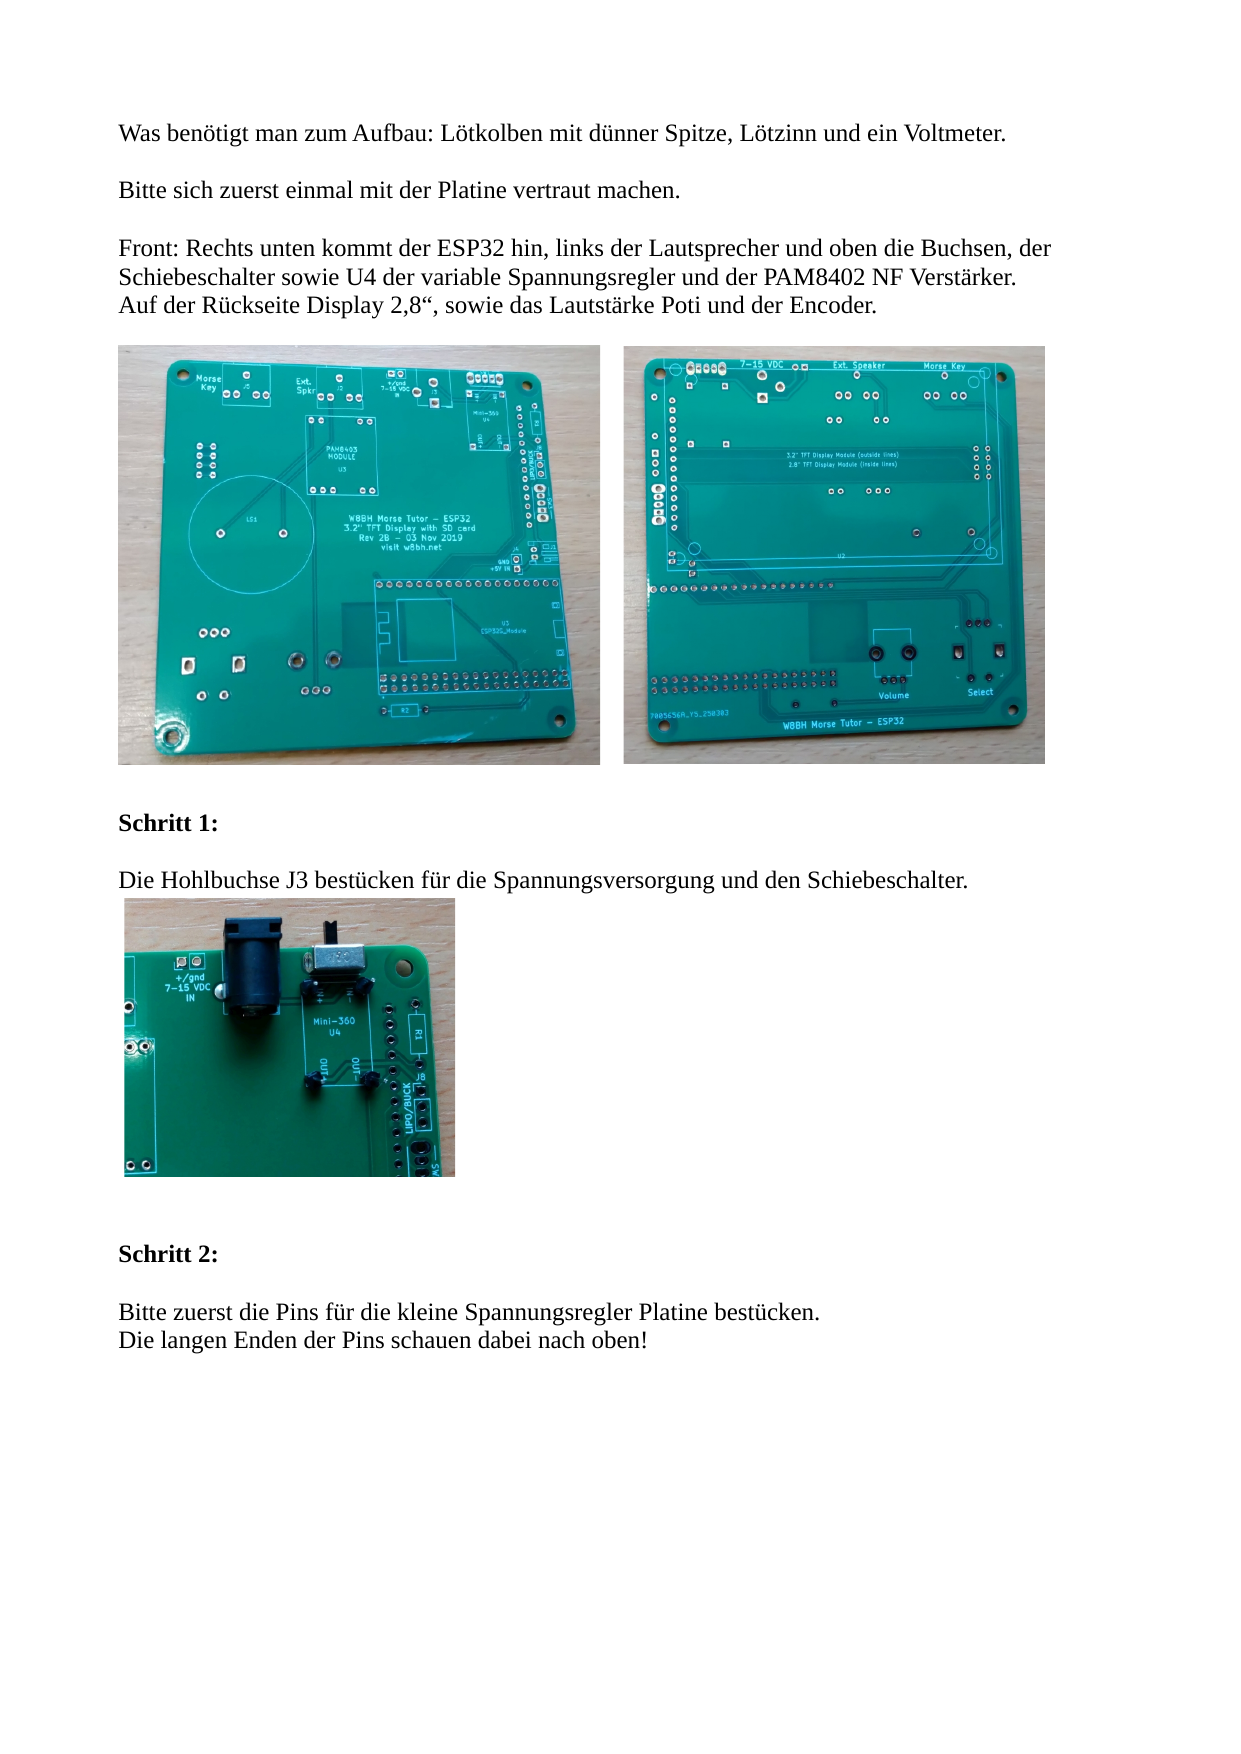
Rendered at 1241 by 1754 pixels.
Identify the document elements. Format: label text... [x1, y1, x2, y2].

text Front: Rechts unten kommt der ESP32 hin, links der Lautsprecher und oben die Buchsen, der Schiebeschalter sowie U4 der variable Spannungsregler und der PAM8402 NF Verstärker. [118, 233, 1122, 291]
text Die Hohlbuchse J3 bestücken für die Spannungsversorgung und den Schiebeschalter. [118, 866, 1122, 894]
text Was benötigt man zum Aufbau: Lötkolben mit dünner Spitze, Lötzinn und ein Voltmeter. [118, 118, 1122, 147]
picture [623, 346, 1045, 764]
picture [118, 345, 600, 765]
text Bitte sich zuerst einmal mit der Platine vertraut machen. [118, 176, 1122, 204]
text Die langen Enden der Pins schauen dabei nach oben! [118, 1326, 1122, 1354]
text Bitte zuerst die Pins für die kleine Spannungsregler Platine bestücken. [118, 1297, 1122, 1326]
text Auf der Rückseite Display 2,8“, sowie das Lautstärke Poti und der Encoder. [118, 291, 1122, 319]
text Schritt 1: [118, 808, 1122, 837]
picture [124, 898, 455, 1177]
text Schritt 2: [118, 1239, 1122, 1268]
